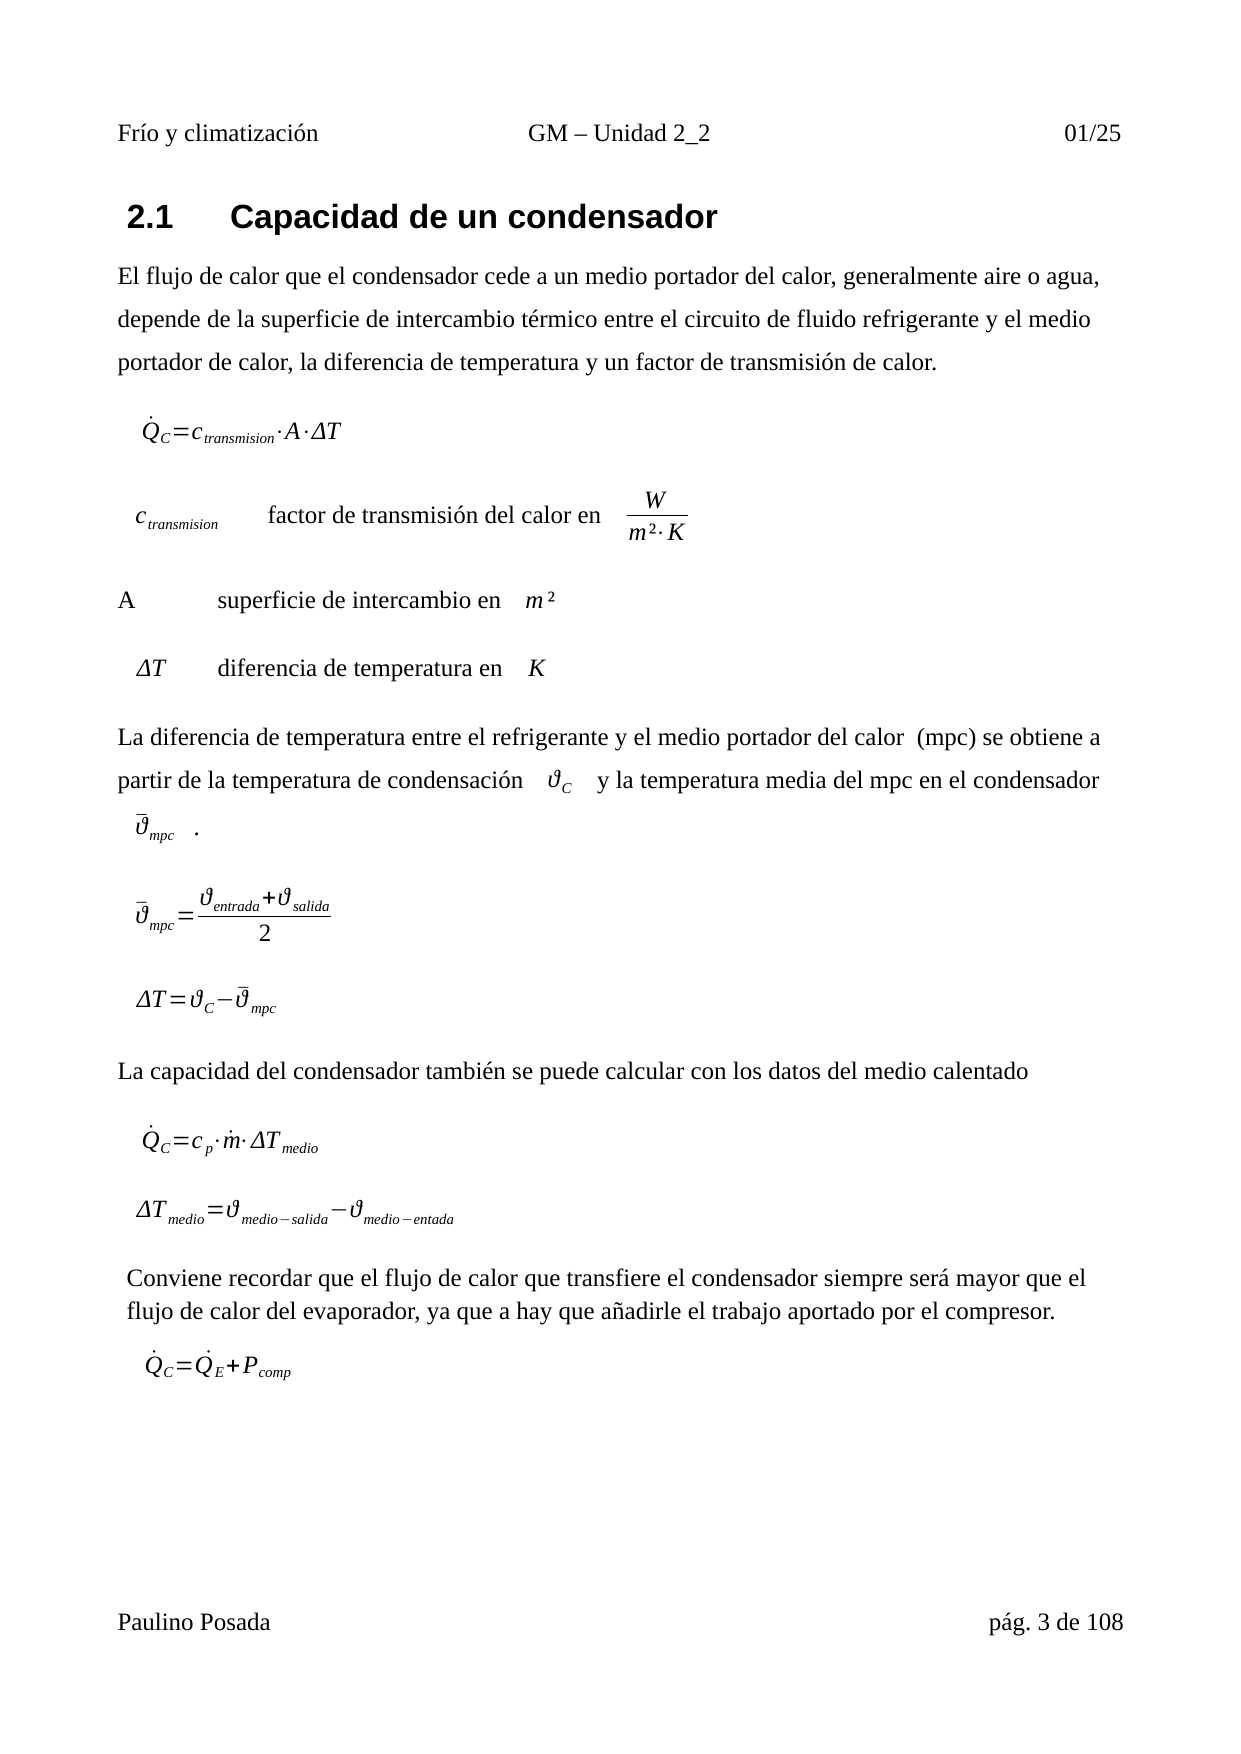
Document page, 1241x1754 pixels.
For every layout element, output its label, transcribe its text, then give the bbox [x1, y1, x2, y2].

text El flujo de calor que el condensador cede a un medio portador del calor, generalmente aire o agua, depende de la superficie de intercambio térmico entre el circuito de fluido refrigerante y el medio portador de calor, la diferencia de temperatura y un factor de transmisión de calor. [117, 261, 1123, 376]
text diferencia de temperatura en [117, 653, 1123, 682]
text factor de transmisión del calor en [117, 487, 1123, 546]
text Conviene recordar que el flujo de calor que transfiere el condensador siempre será mayor que el flujo de calor del evaporador, ya que a hay que añadirle el trabajo aportado por el compresor. [126, 1263, 1123, 1324]
subtitle Capacidad de un condensador [117, 197, 1123, 236]
text A superficie de intercambio en [117, 585, 1123, 614]
text La capacidad del condensador también se puede calcular con los datos del medio calentado [117, 1056, 1123, 1085]
text La diferencia de temperatura entre el refrigerante y el medio portador del calor (mpc) se obtiene a partir de la temperatura de condensación y la temperatura media del mpc en el condensador . [117, 722, 1123, 844]
